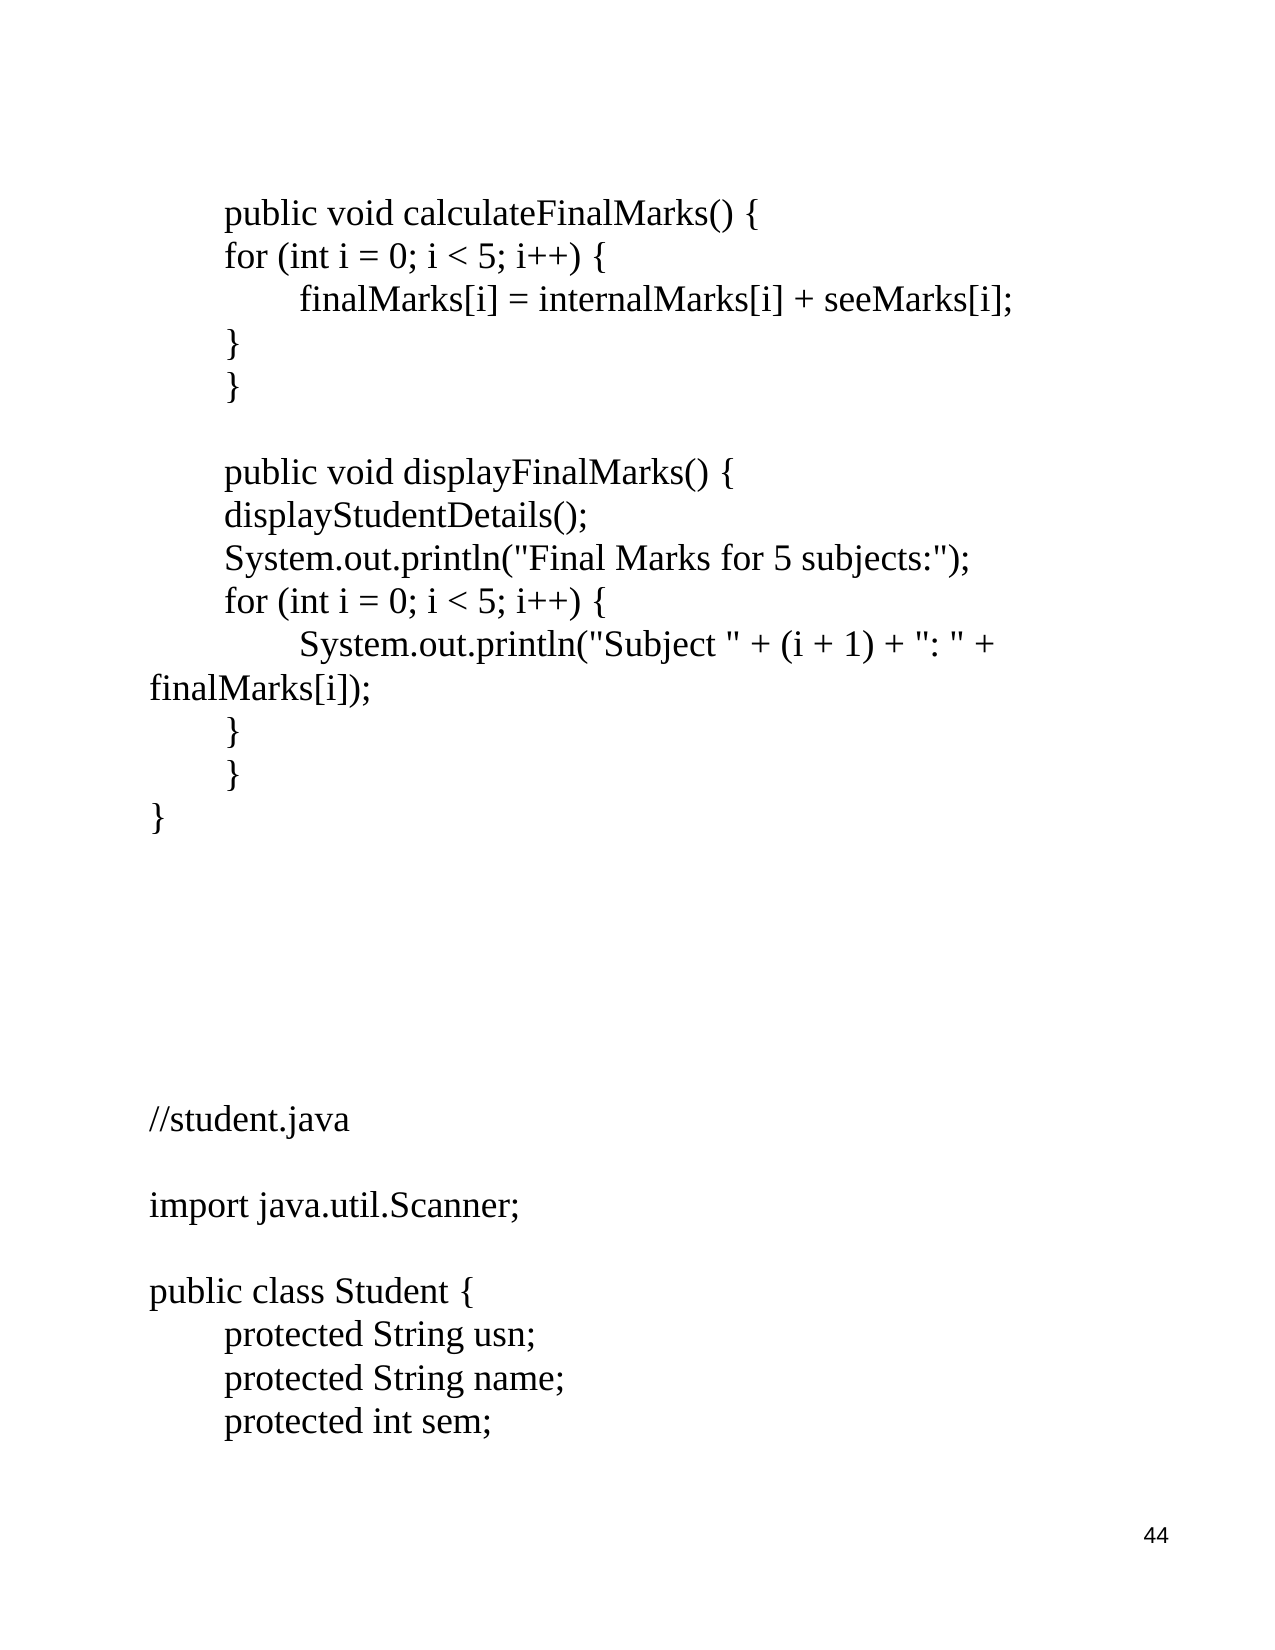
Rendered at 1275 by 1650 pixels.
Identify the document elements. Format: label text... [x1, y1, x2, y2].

text displayStudentDetails(); [149, 492, 1169, 536]
text protected int sem; [149, 1398, 1169, 1441]
text public void displayFinalMarks() { [149, 449, 1169, 492]
text public void calculateFinalMarks() { [149, 191, 1169, 234]
text protected String usn; [149, 1312, 1169, 1355]
text import java.util.Scanner; [149, 1182, 1169, 1226]
text for (int i = 0; i < 5; i++) { [149, 234, 1169, 277]
text System.out.println("Subject " + (i + 1) + ": " + finalMarks[i]); [149, 622, 1169, 708]
text System.out.println("Final Marks for 5 subjects:"); [149, 536, 1169, 579]
text } [149, 708, 1169, 751]
text for (int i = 0; i < 5; i++) { [149, 579, 1169, 622]
text //student.java [149, 1096, 1169, 1139]
text finalMarks[i] = internalMarks[i] + seeMarks[i]; [149, 277, 1169, 320]
text } [149, 751, 1169, 794]
text } [149, 320, 1169, 363]
text } [149, 363, 1169, 406]
text } [149, 794, 1169, 837]
text public class Student { [149, 1269, 1169, 1312]
text protected String name; [149, 1355, 1169, 1398]
